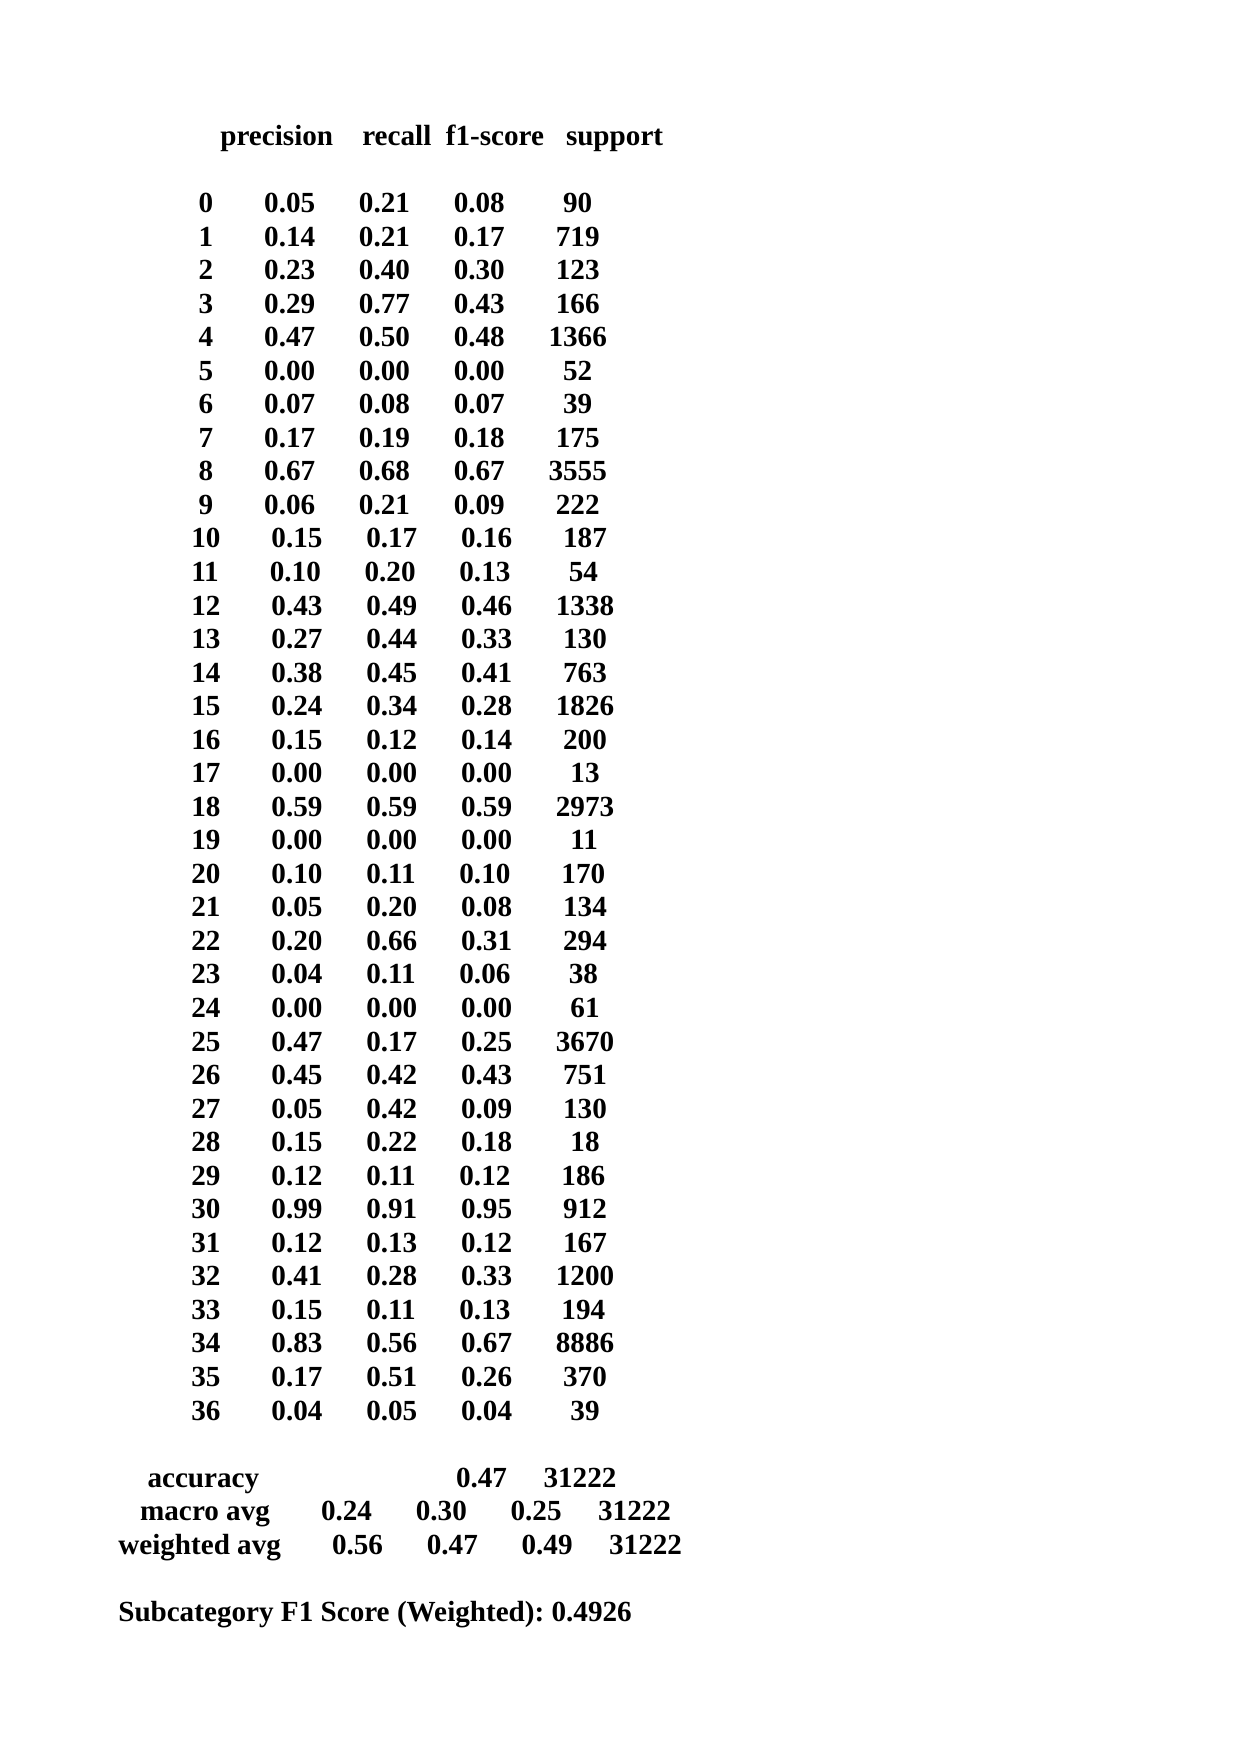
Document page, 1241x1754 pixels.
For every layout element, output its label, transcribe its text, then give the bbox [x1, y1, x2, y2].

text 27 0.05 0.42 0.09 130 [118, 1091, 1122, 1124]
text 31 0.12 0.13 0.12 167 [118, 1225, 1122, 1258]
text 35 0.17 0.51 0.26 370 [118, 1359, 1122, 1393]
text 10 0.15 0.17 0.16 187 [118, 521, 1122, 554]
text 15 0.24 0.34 0.28 1826 [118, 688, 1122, 722]
text 30 0.99 0.91 0.95 912 [118, 1191, 1122, 1225]
text 28 0.15 0.22 0.18 18 [118, 1124, 1122, 1158]
text 17 0.00 0.00 0.00 13 [118, 755, 1122, 789]
text 34 0.83 0.56 0.67 8886 [118, 1326, 1122, 1359]
text 18 0.59 0.59 0.59 2973 [118, 789, 1122, 822]
text 11 0.10 0.20 0.13 54 [118, 554, 1122, 588]
text 1 0.14 0.21 0.17 719 [118, 219, 1122, 252]
text 33 0.15 0.11 0.13 194 [118, 1292, 1122, 1326]
text 22 0.20 0.66 0.31 294 [118, 923, 1122, 957]
text 7 0.17 0.19 0.18 175 [118, 420, 1122, 453]
text 23 0.04 0.11 0.06 38 [118, 957, 1122, 990]
text 9 0.06 0.21 0.09 222 [118, 487, 1122, 521]
text 20 0.10 0.11 0.10 170 [118, 856, 1122, 889]
text 24 0.00 0.00 0.00 61 [118, 990, 1122, 1024]
text 26 0.45 0.42 0.43 751 [118, 1057, 1122, 1091]
text 19 0.00 0.00 0.00 11 [118, 822, 1122, 856]
text 13 0.27 0.44 0.33 130 [118, 621, 1122, 655]
text 21 0.05 0.20 0.08 134 [118, 889, 1122, 923]
text 8 0.67 0.68 0.67 3555 [118, 453, 1122, 487]
text 5 0.00 0.00 0.00 52 [118, 353, 1122, 386]
text 3 0.29 0.77 0.43 166 [118, 286, 1122, 319]
text 2 0.23 0.40 0.30 123 [118, 252, 1122, 286]
text precision recall f1-score support [118, 118, 1122, 152]
text Subcategory F1 Score (Weighted): 0.4926 [118, 1594, 1122, 1627]
text 12 0.43 0.49 0.46 1338 [118, 588, 1122, 621]
text accuracy 0.47 31222 [118, 1460, 1122, 1493]
text 25 0.47 0.17 0.25 3670 [118, 1024, 1122, 1057]
text 6 0.07 0.08 0.07 39 [118, 386, 1122, 420]
text weighted avg 0.56 0.47 0.49 31222 [118, 1527, 1122, 1560]
text 29 0.12 0.11 0.12 186 [118, 1158, 1122, 1191]
text 14 0.38 0.45 0.41 763 [118, 655, 1122, 688]
text 36 0.04 0.05 0.04 39 [118, 1393, 1122, 1426]
text 16 0.15 0.12 0.14 200 [118, 722, 1122, 755]
text macro avg 0.24 0.30 0.25 31222 [118, 1493, 1122, 1527]
text 32 0.41 0.28 0.33 1200 [118, 1258, 1122, 1292]
text 4 0.47 0.50 0.48 1366 [118, 319, 1122, 353]
text 0 0.05 0.21 0.08 90 [118, 185, 1122, 219]
